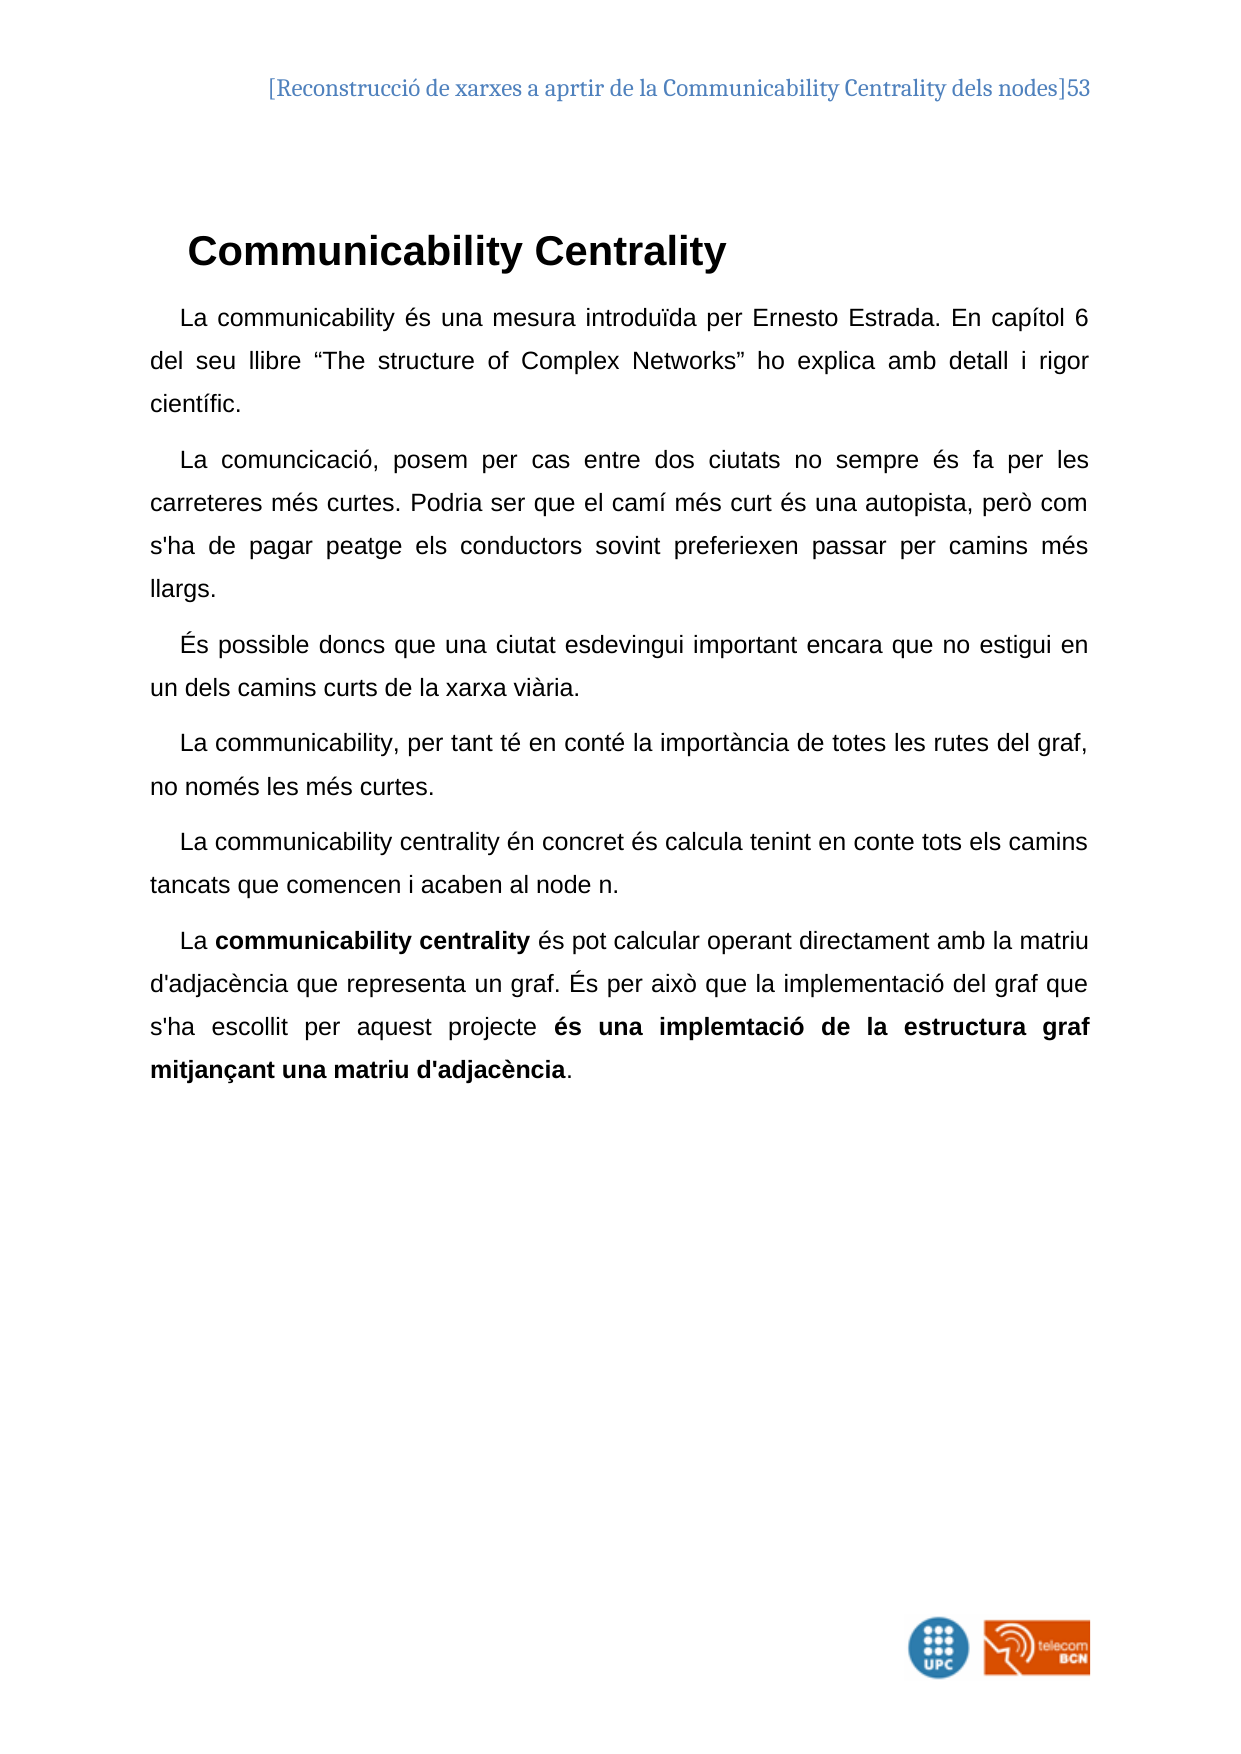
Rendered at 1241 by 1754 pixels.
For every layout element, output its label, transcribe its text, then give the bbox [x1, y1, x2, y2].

text La comuncicació, posem per cas entre dos ciutats no sempre és fa per les carreteres més curtes. Podria ser que el camí més curt és una autopista, però com s'ha de pagar peatge els conductors sovint preferiexen passar per camins més llargs. [150, 444, 1090, 603]
text La communicability centrality én concret és calcula tenint en conte tots els camins tancats que comencen i acaben al node n. [150, 827, 1090, 899]
text És possible doncs que una ciutat esdevingui important encara que no estigui en un dels camins curts de la xarxa viària. [150, 629, 1090, 701]
text La communicability centrality és pot calcular operant directament amb la matriu d'adjacència que representa un graf. És per això que la implementació del graf que s'ha escollit per aquest projecte és una implemtació de la estructura graf mitjançant una matriu d'adjacència. [150, 926, 1090, 1084]
picture [904, 1614, 1091, 1681]
text La communicability és una mesura introduïda per Ernesto Estrada. En capítol 6 del seu llibre “The structure of Complex Networks” ho explica amb detall i rigor científic. [150, 303, 1090, 418]
text La communicability, per tant té en conté la importància de totes les rutes del graf, no només les més curtes. [150, 728, 1090, 800]
subtitle Communicability Centrality [187, 227, 1090, 275]
